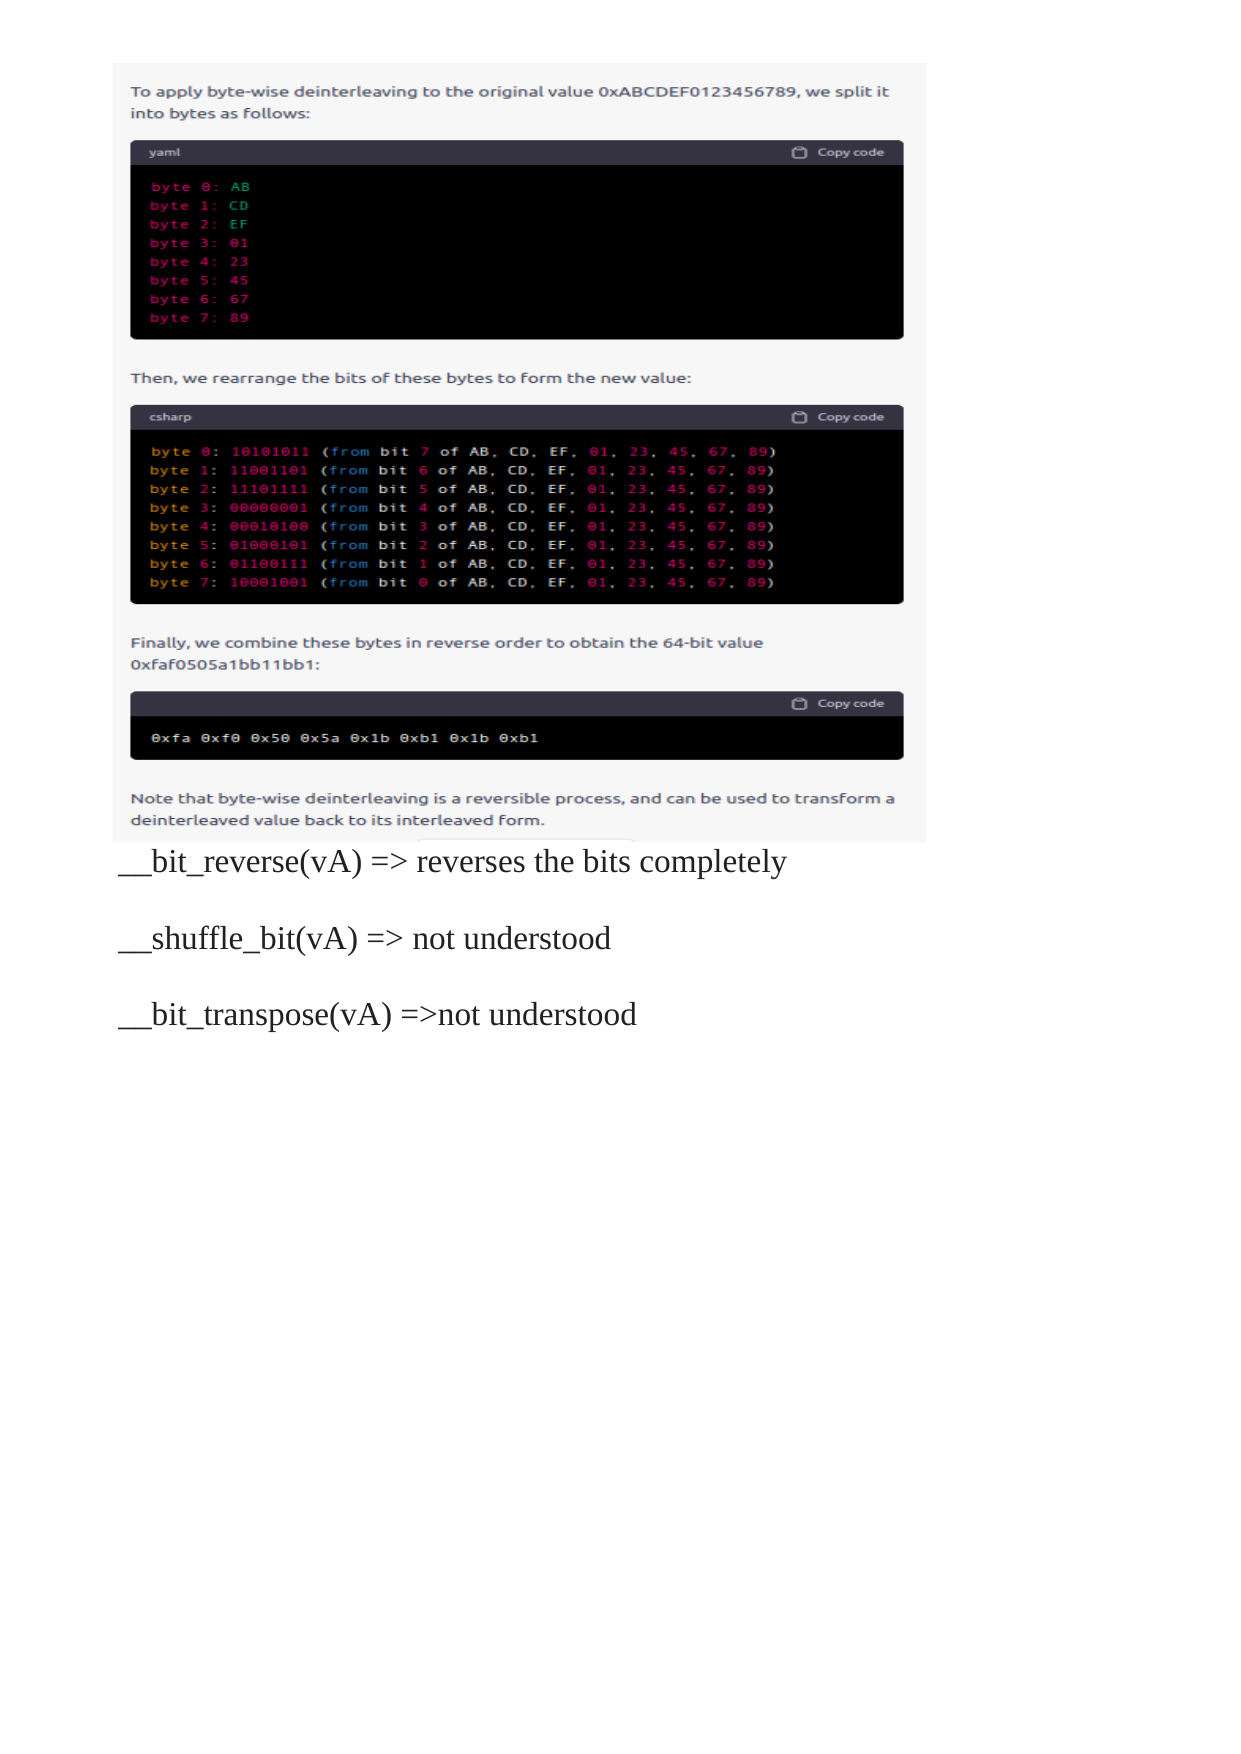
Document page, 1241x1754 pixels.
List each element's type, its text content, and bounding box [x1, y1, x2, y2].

text __bit_transpose(vA) =>not understood [118, 995, 1122, 1033]
picture [407, 63, 875, 842]
text __shuffle_bit(vA) => not understood [118, 918, 1122, 956]
text __bit_reverse(vA) => reverses the bits completely [118, 386, 1122, 880]
